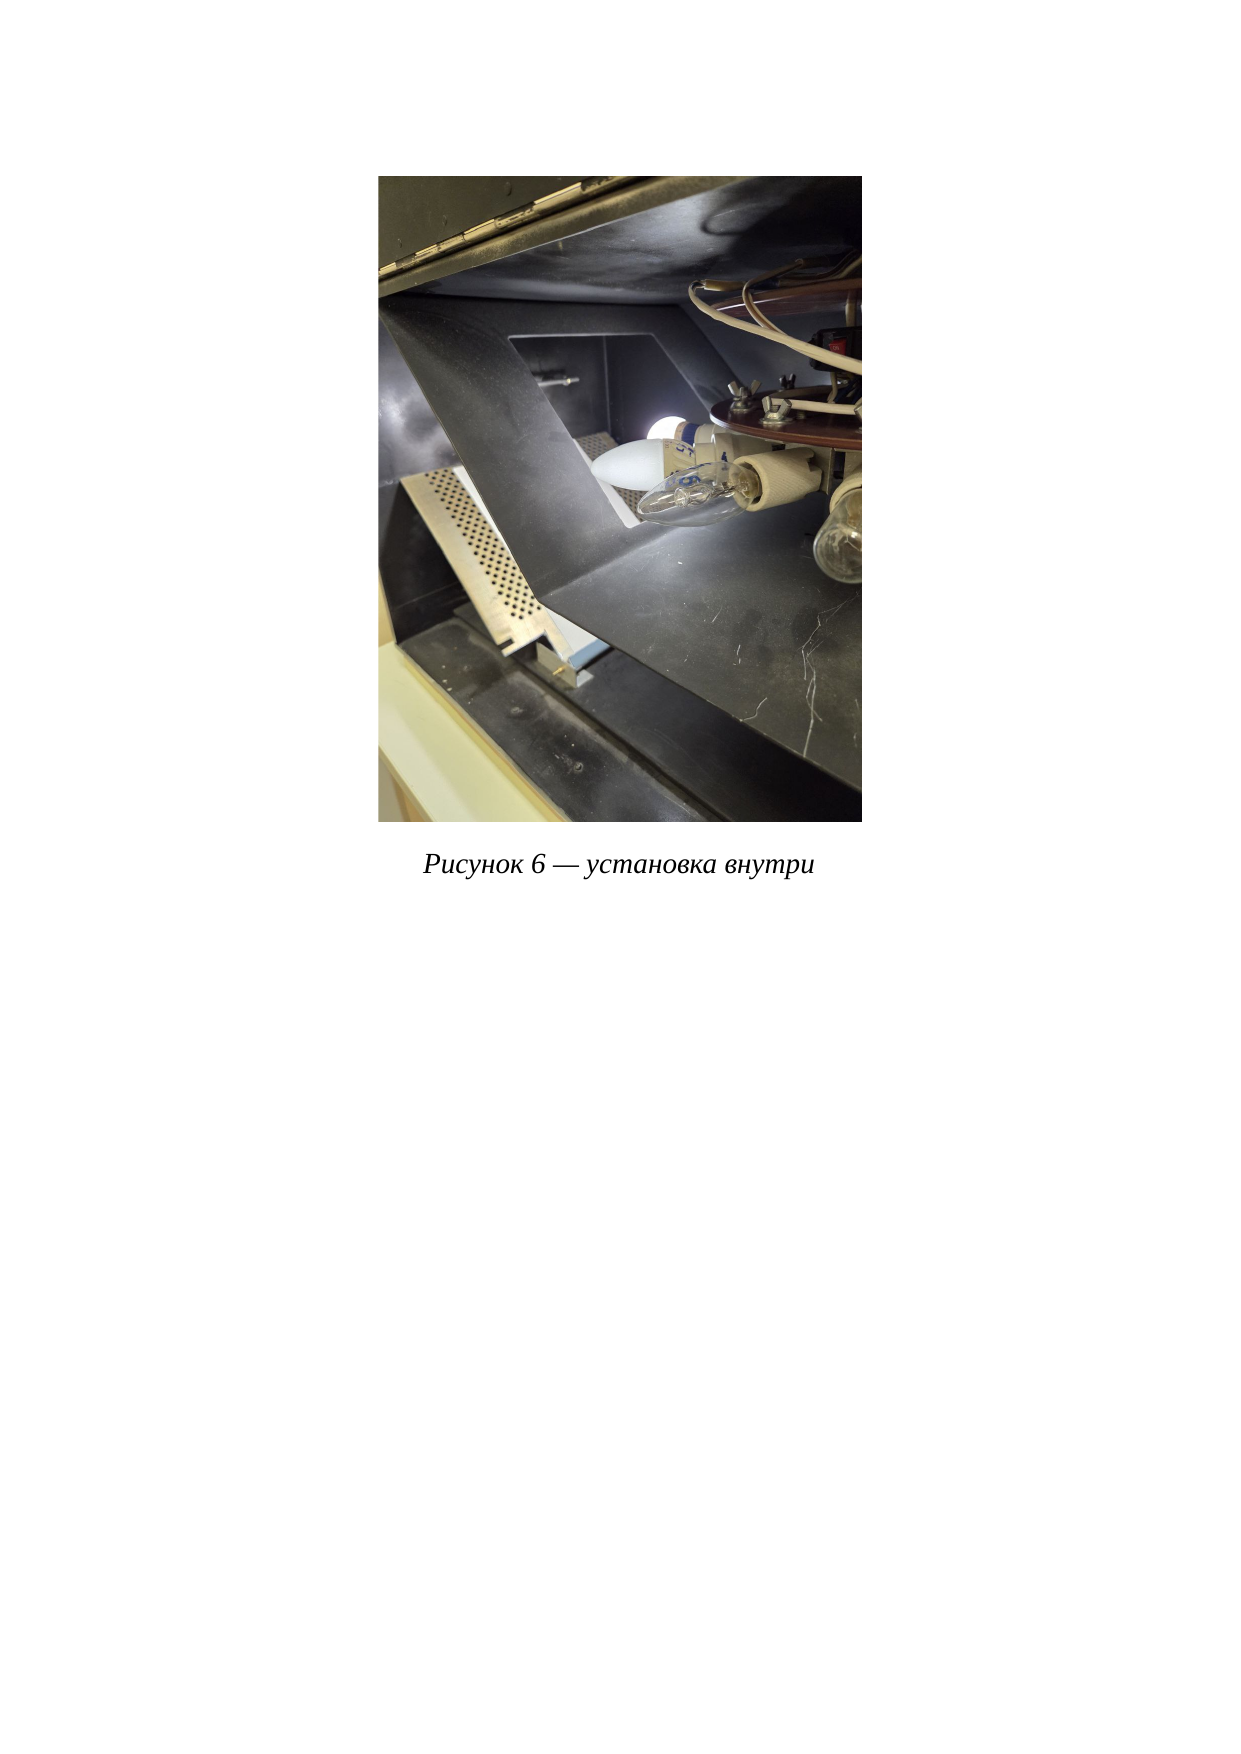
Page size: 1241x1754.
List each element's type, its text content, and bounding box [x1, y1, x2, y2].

picture [378, 176, 862, 822]
text Рисунок 6 — установка внутри [118, 846, 1122, 880]
